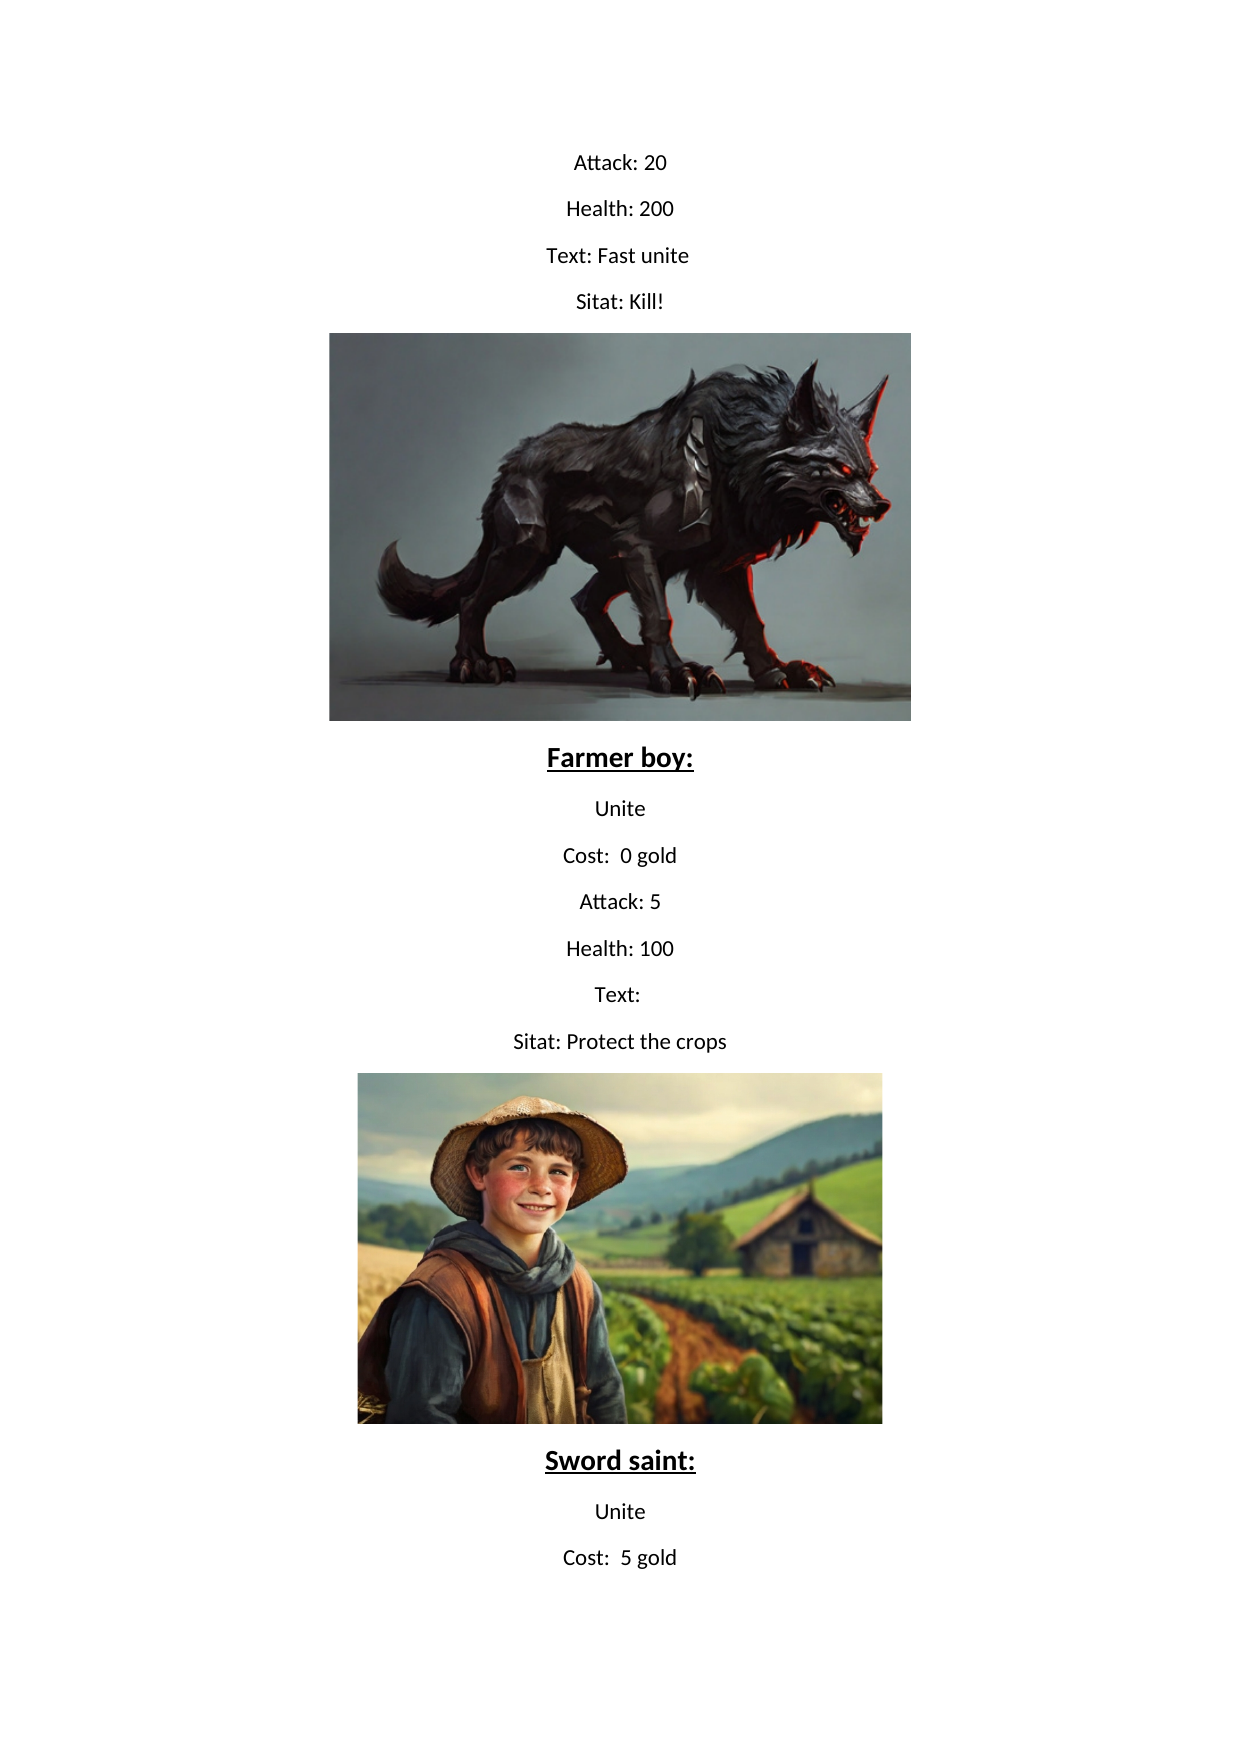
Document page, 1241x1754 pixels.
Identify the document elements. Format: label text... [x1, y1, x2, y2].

text Cost: 0 gold [148, 841, 1093, 869]
text Text: [148, 980, 1093, 1008]
text Sitat: Kill! [148, 287, 1093, 315]
text Unite [148, 794, 1093, 822]
text Farmer boy: [148, 739, 1093, 775]
text Health: 100 [148, 934, 1093, 962]
text Attack: 5 [148, 887, 1093, 915]
text Sword saint: [148, 1442, 1093, 1478]
text Attack: 20 [148, 148, 1093, 176]
text Sitat: Protect the crops [148, 1027, 1093, 1055]
text Text: Fast unite [148, 241, 1093, 269]
text Cost: 5 gold [148, 1543, 1093, 1571]
text Health: 200 [148, 194, 1093, 222]
text Unite [148, 1497, 1093, 1525]
